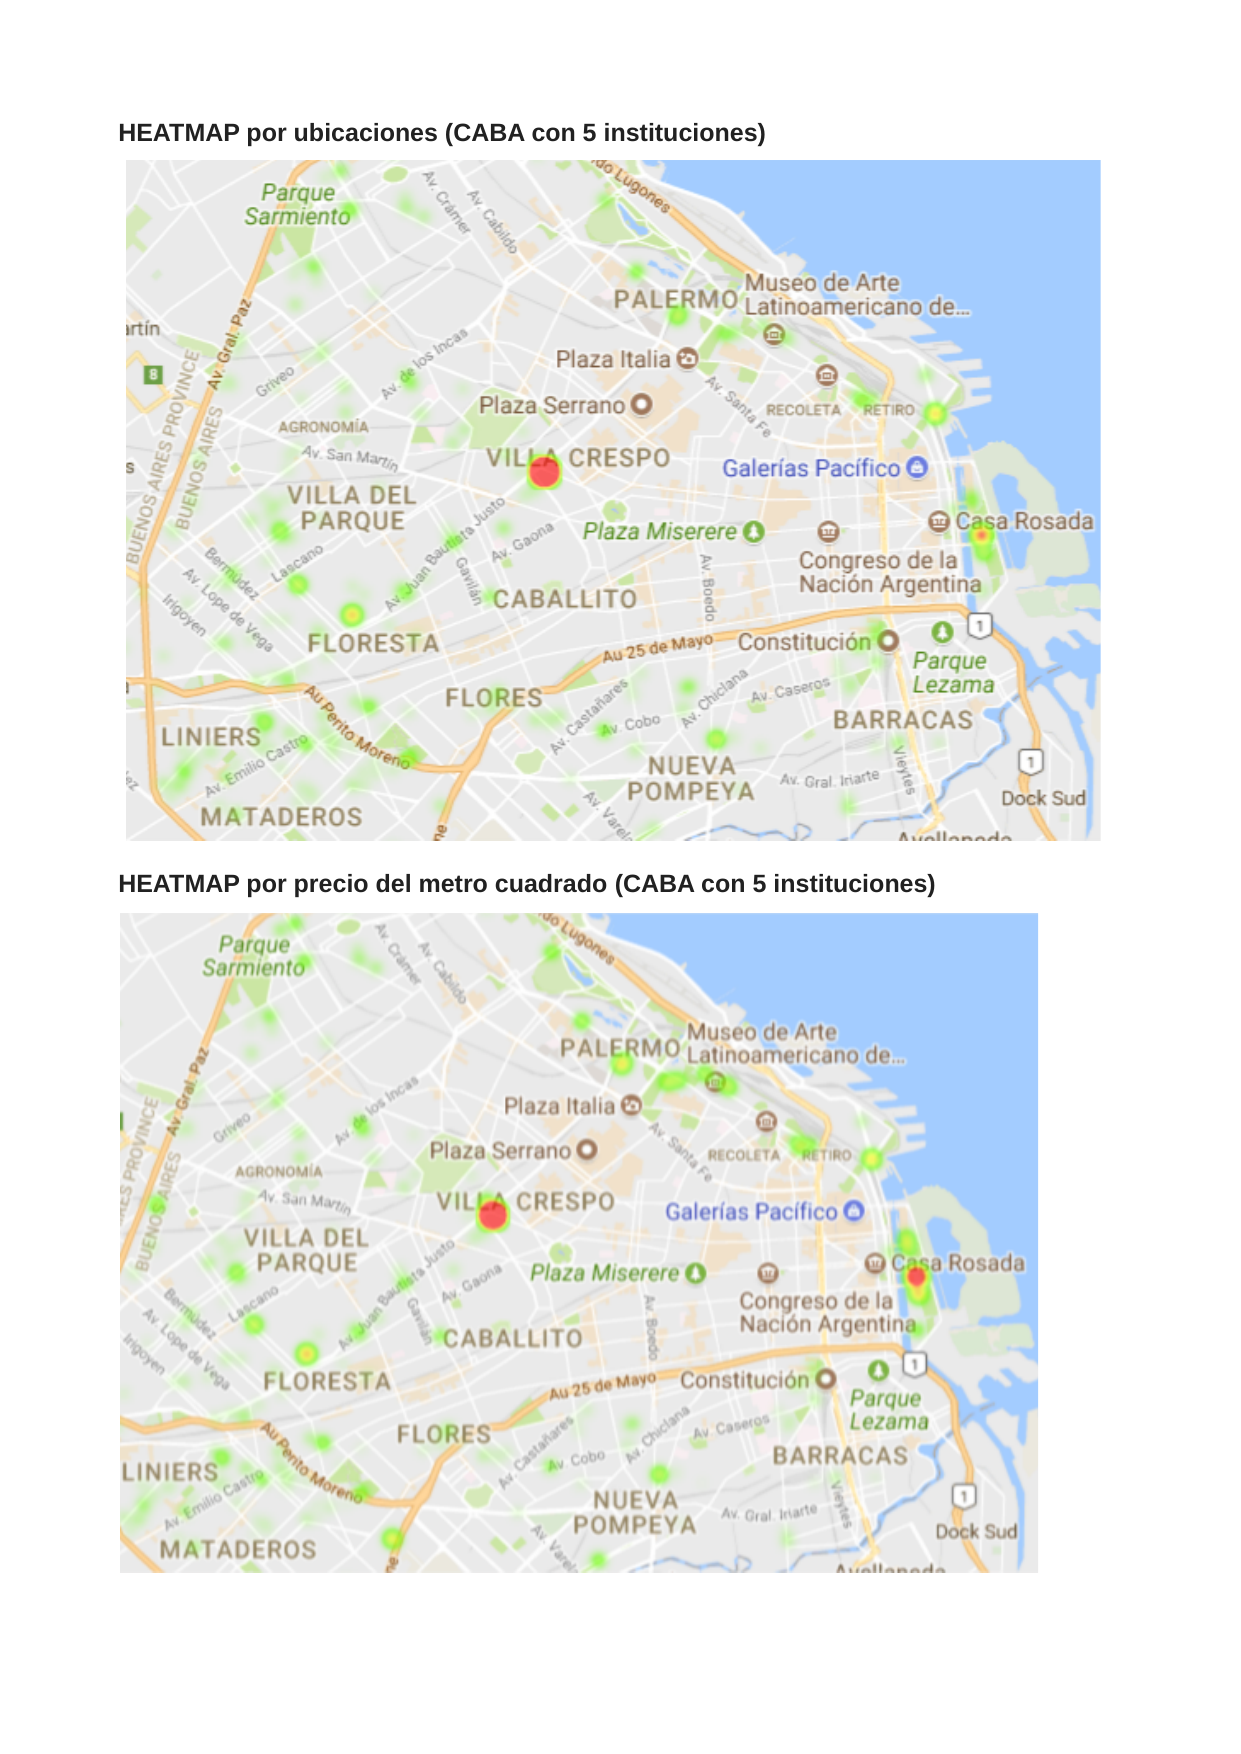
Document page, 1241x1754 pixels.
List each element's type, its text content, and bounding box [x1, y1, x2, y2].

picture [120, 913, 1039, 1573]
text HEATMAP por precio del metro cuadrado (CABA con 5 instituciones) [118, 869, 1122, 898]
picture [126, 160, 1101, 841]
text HEATMAP por ubicaciones (CABA con 5 instituciones) [118, 118, 1122, 147]
